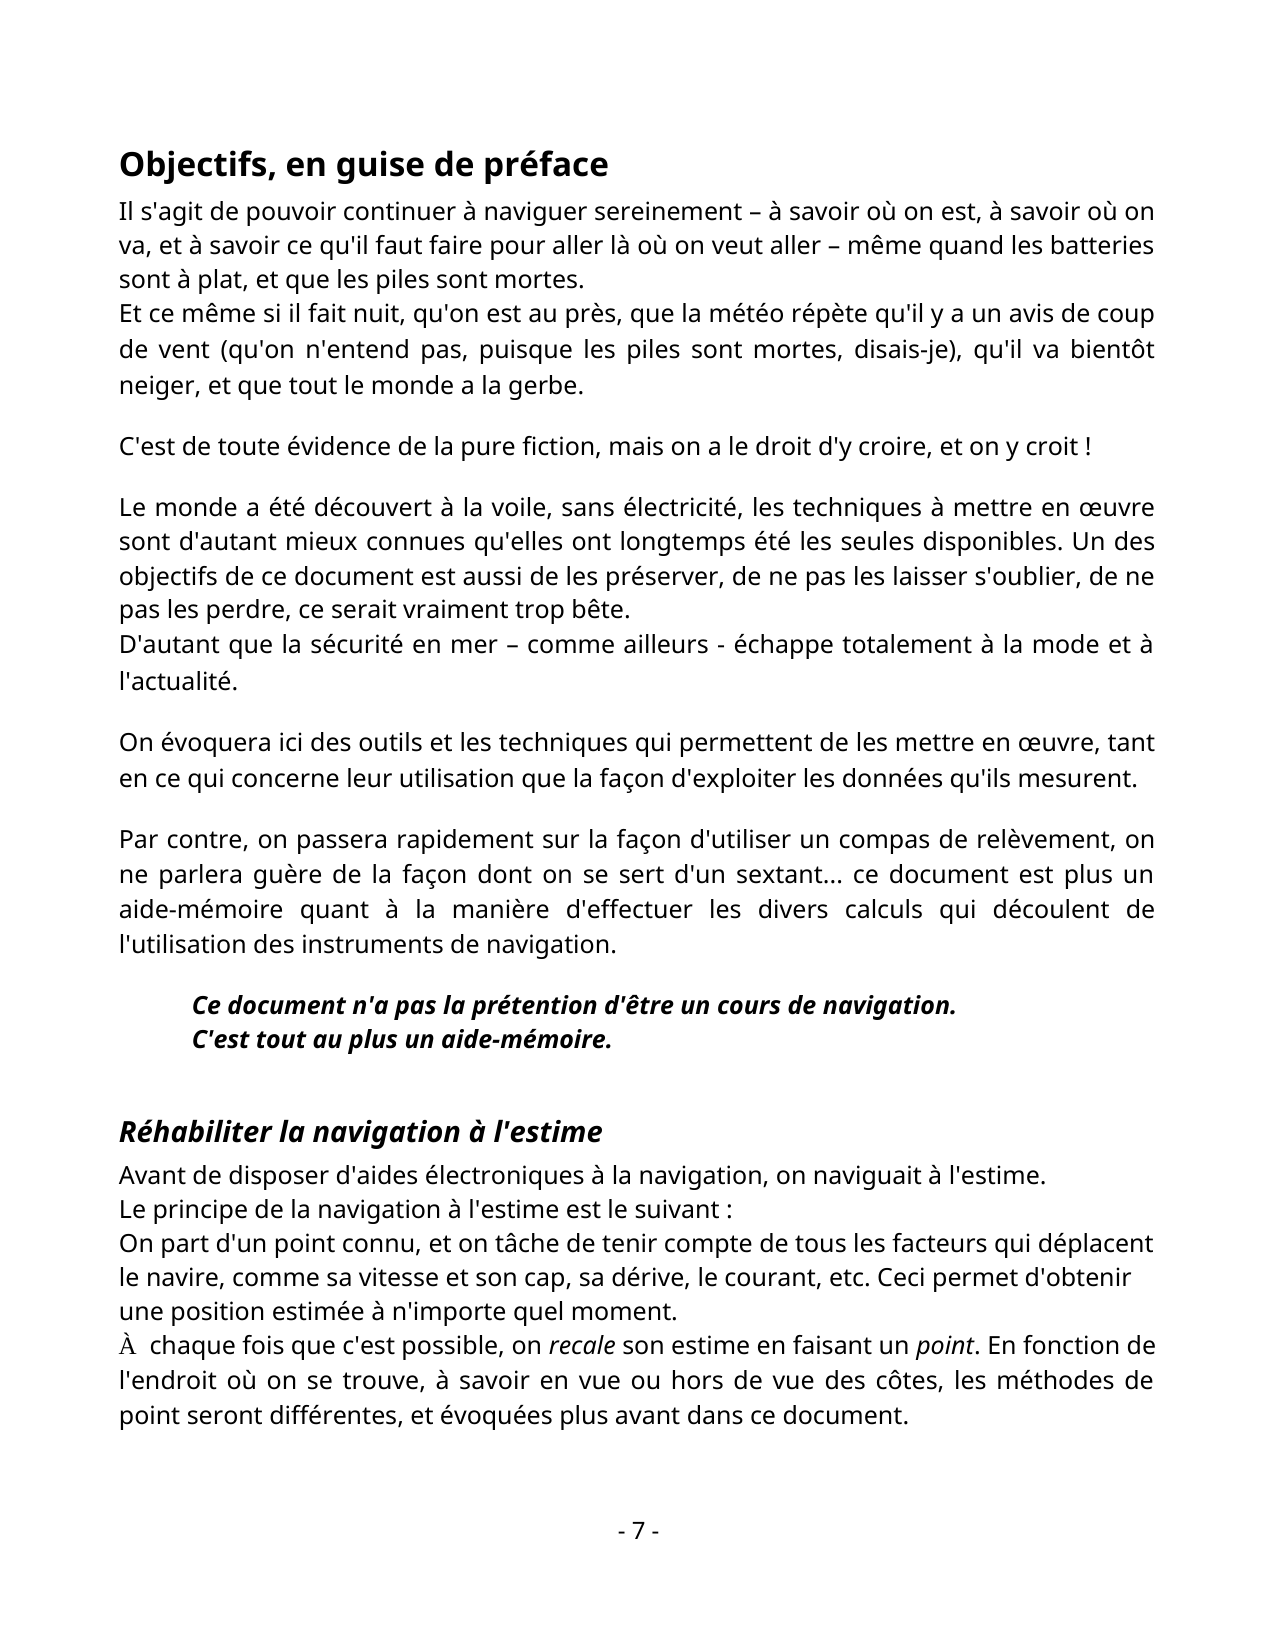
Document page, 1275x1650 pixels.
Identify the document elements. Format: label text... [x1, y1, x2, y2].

text Et ce même si il fait nuit, qu'on est au près, que la météo répète qu'il y a un avis de coup de vent (qu'on n'entend pas, puisque les piles sont mortes, disais-je), qu'il va bientôt neiger, et que tout le monde a la gerbe. [119, 296, 1156, 401]
text Le principe de la navigation à l'estime est le suivant : [119, 1192, 1156, 1226]
text On part d'un point connu, et on tâche de tenir compte de tous les facteurs qui déplacent le navire, comme sa vitesse et son cap, sa dérive, le courant, etc. Ceci permet d'obtenir une position estimée à n'importe quel moment. [119, 1226, 1156, 1328]
text C'est tout au plus un aide-mémoire. [192, 1022, 1156, 1056]
text On évoquera ici des outils et les techniques qui permettent de les mettre en œuvre, tant en ce qui concerne leur utilisation que la façon d'exploiter les données qu'ils mesurent. [119, 725, 1156, 795]
text Avant de disposer d'aides électroniques à la navigation, on naviguait à l'estime. [119, 1157, 1156, 1192]
text Ce document n'a pas la prétention d'être un cours de navigation. [192, 987, 1156, 1022]
text Il s'agit de pouvoir continuer à naviguer sereinement – à savoir où on est, à savoir où on va, et à savoir ce qu'il faut faire pour aller là où on veut aller – même quand les batteries sont à plat, et que les piles sont mortes. [119, 194, 1156, 296]
text C'est de toute évidence de la pure fiction, mais on a le droit d'y croire, et on y croit ! [119, 429, 1154, 463]
text D'autant que la sécurité en mer – comme ailleurs - échappe totalement à la mode et à l'actualité. [119, 626, 1156, 698]
text Par contre, on passera rapidement sur la façon d'utiliser un compas de relèvement, on ne parlera guère de la façon dont on se sert d'un sextant... ce document est plus un aide-mémoire quant à la manière d'effectuer les divers calculs qui découlent de l'utilisation des instruments de navigation. [119, 822, 1156, 961]
text Objectifs, en guise de préface [119, 141, 1156, 186]
list chaque fois que c'est possible, on recale son estime en faisant un point. En fonction de l'endroit où on se trouve, à savoir en vue ou hors de vue des côtes, les méthodes de point seront différentes, et évoquées plus avant dans ce document. [118, 1328, 1156, 1432]
text Réhabiliter la navigation à l'estime [119, 1111, 1156, 1151]
text Le monde a été découvert à la voile, sans électricité, les techniques à mettre en œuvre sont d'autant mieux connues qu'elles ont longtemps été les seules disponibles. Un des objectifs de ce document est aussi de les préserver, de ne pas les laisser s'oublier, de ne pas les perdre, ce serait vraiment trop bête. [119, 490, 1156, 626]
text - 7 - [118, 1514, 1159, 1547]
